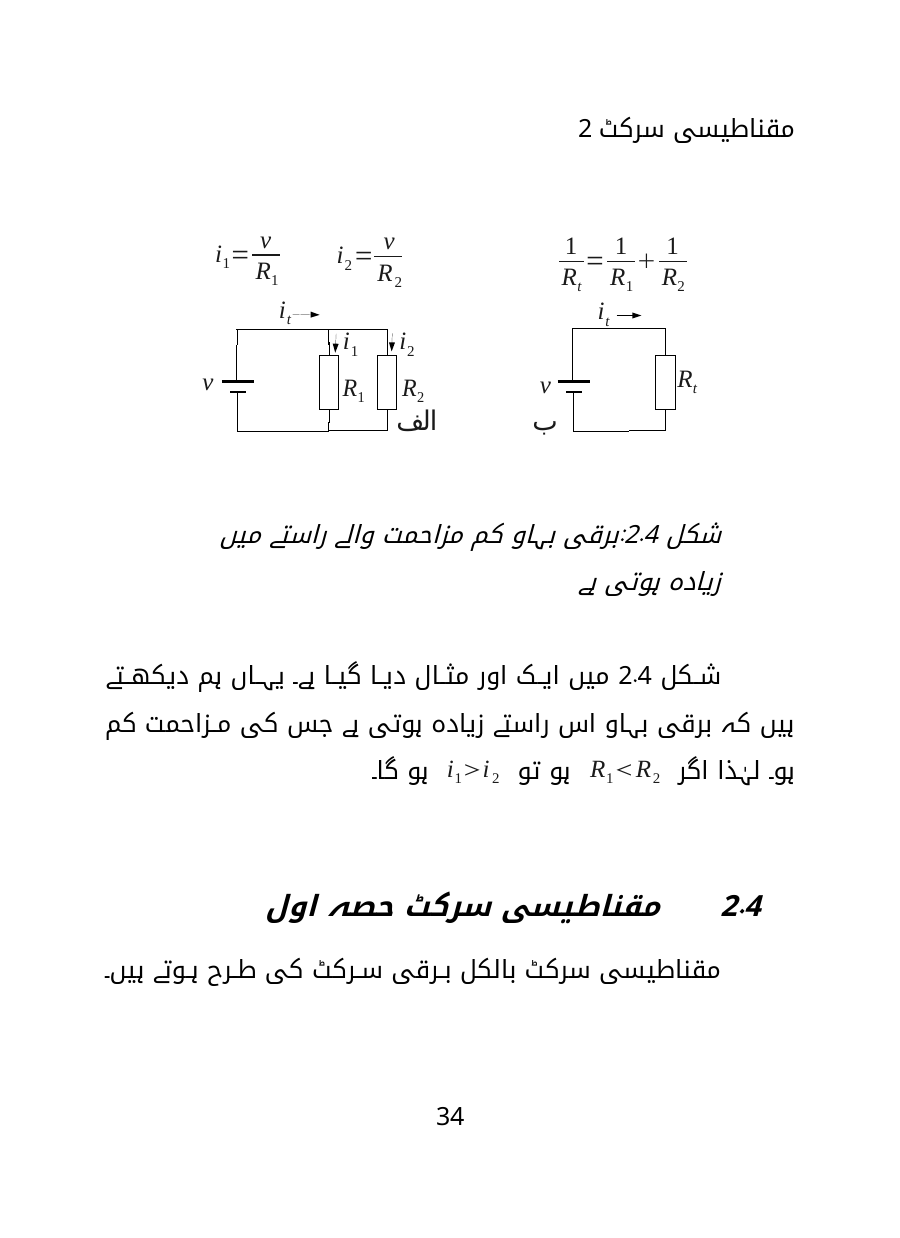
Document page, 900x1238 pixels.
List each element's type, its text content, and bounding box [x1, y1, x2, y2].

text مقناطیسی سرکٹ بالکل برقی سرکٹ کی طرح ہوتے ہیں۔ بس ان میں برقی دباؤ کی جگہ مقناطیسی دباؤ ، برقی رو کی جگہ مقناطیسی رو اور برقی مزاحمت کی جگی مقناطیسی مزاحمت ہوتا ہے۔ لہٰذا ہم بالکل ایک برقی سرکٹ کی طرح ایک مقناطیسی سرکٹ بنا سکتے ہیں۔ ایسا ہی ایک سرکٹ شکل 2.5 حصہ الف میں دکھایا گیا ہے۔ [105, 947, 795, 994]
subtitle مقناطیسی سرکٹ حصہ اول [105, 879, 720, 934]
text شکل 2.4:برقی بہاو کم مزاحمت والے راستے میں زیادہ ہوتی ہے [179, 195, 721, 606]
text شکل 2.4 میں ایک اور مثال دیا گیا ہے۔ یہاں ہم دیکھتے ہیں کہ برقی بہاو اس راستے زیادہ ہوتی ہے جس کی مزاحمت کم ہو۔ لہٰذا اگرہو توہو گا۔ [105, 652, 795, 795]
